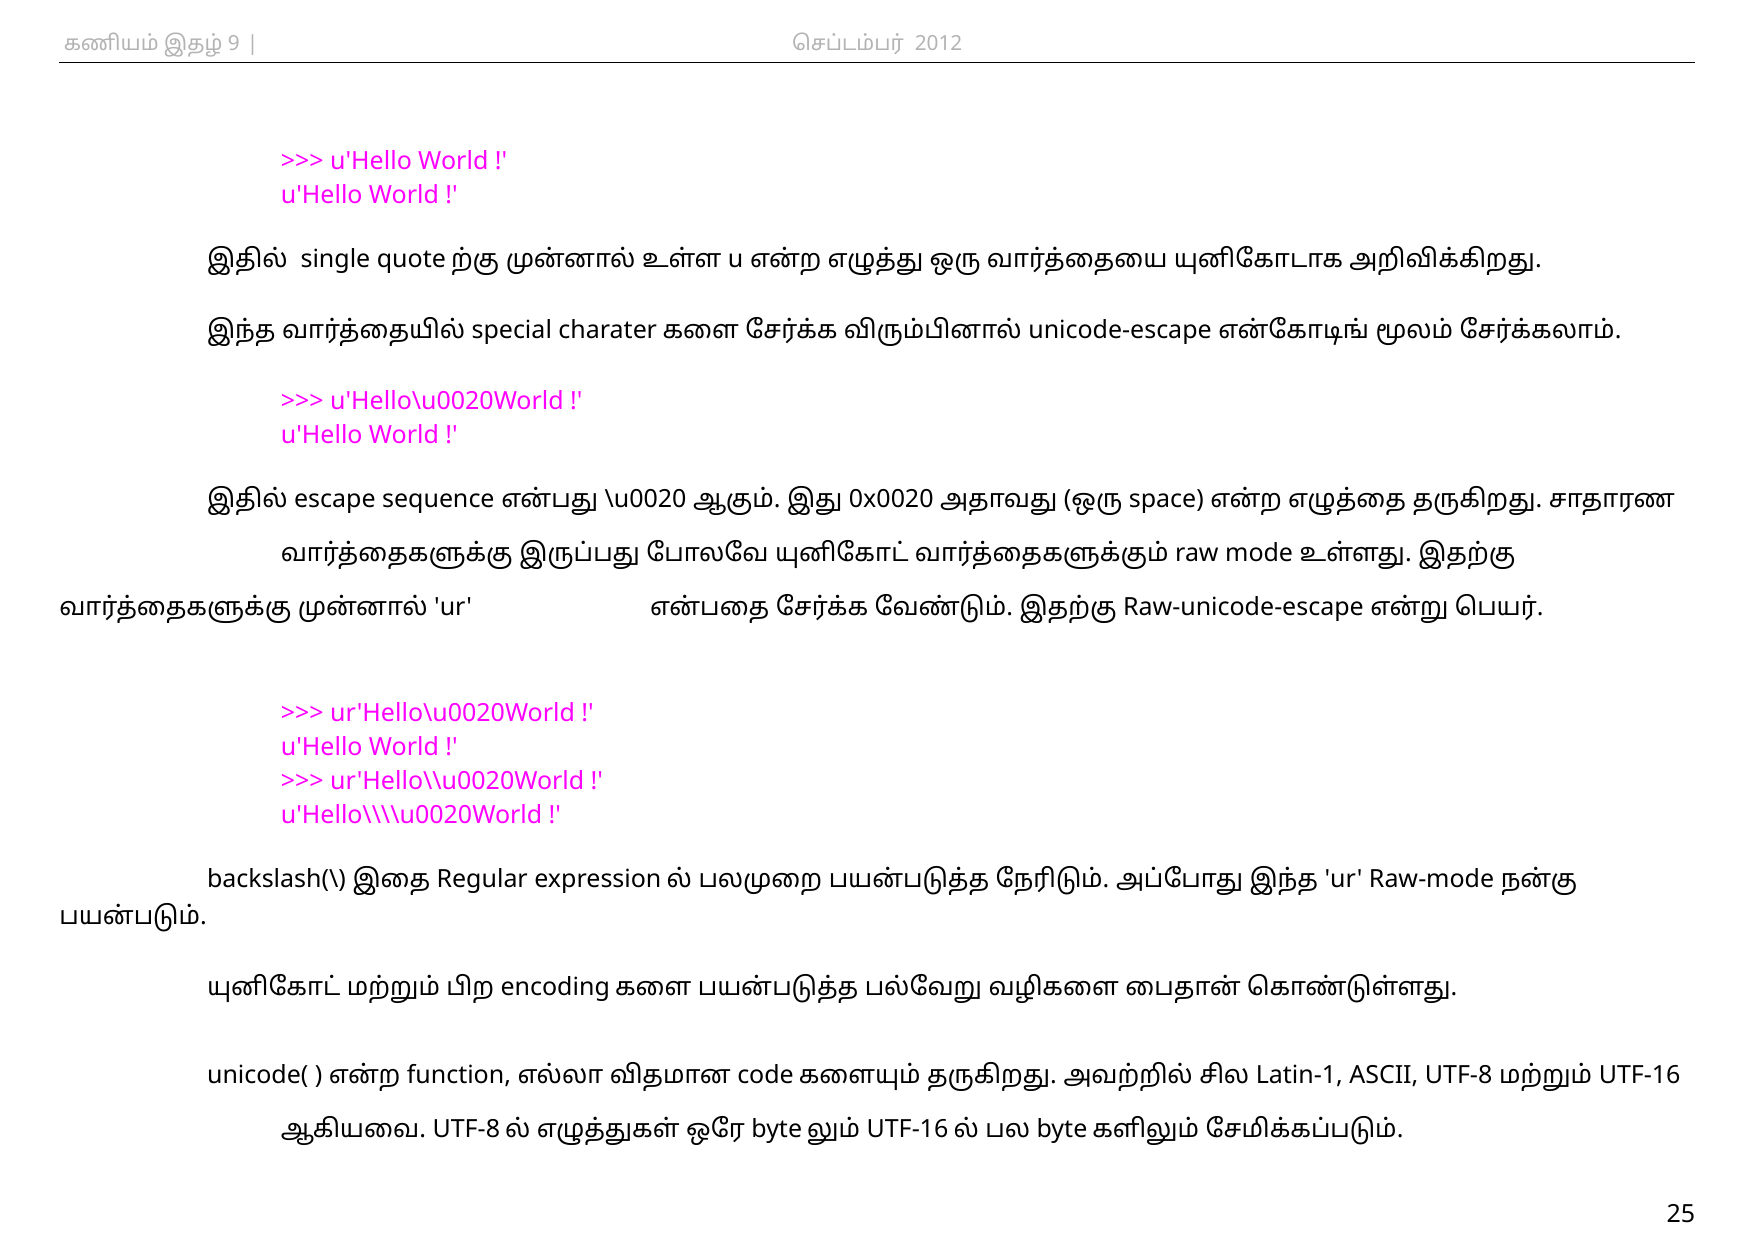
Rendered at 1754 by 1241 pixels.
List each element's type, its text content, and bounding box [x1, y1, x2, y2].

text unicode( ) என்ற function, எல்லா விதமான codeகளையும் தருகிறது. அவற்றில் சில Latin-1, ASCII, UTF-8 மற்றும் UTF-16 ஆகியவை. UTF-8ல் எழுத்துகள் ஒரே byteலும் UTF-16ல் பல byteகளிலும் சேமிக்கப்படும். [59, 1056, 1695, 1147]
text u'Hello World !' [59, 417, 1695, 451]
text >>> ur'Hello\\u0020World !' [59, 763, 1695, 797]
text இதில் single quoteற்கு முன்னால் உள்ள u என்ற எழுத்து ஒரு வார்த்தையை யுனிகோடாக அறிவிக்கிறது. [59, 241, 1695, 278]
text >>> u'Hello World !' [59, 143, 1695, 177]
text backslash(\) இதை Regular expressionல் பலமுறை பயன்படுத்த நேரிடும். அப்போது இந்த 'ur' Raw-mode நன்கு பயன்படும். [59, 860, 1695, 934]
text >>> ur'Hello\u0020World !' [59, 695, 1695, 729]
text இந்த வார்த்தையில் special charaterகளை சேர்க்க விரும்பினால் unicode-escape என்கோடிங் மூலம் சேர்க்கலாம். [59, 312, 1695, 349]
text இதில் escape sequence என்பது \u0020 ஆகும். இது 0x0020 அதாவது (ஒரு space) என்ற எழுத்தை தருகிறது. சாதாரண வார்த்தைகளுக்கு இருப்பது போலவே யுனிகோட் வார்த்தைகளுக்கும் raw mode உள்ளது. இதற்கு வார்த்தைகளுக்கு முன்னால் 'ur' என்பதை சேர்க்க வேண்டும். இதற்கு Raw-unicode-escape என்று பெயர். [59, 480, 1695, 625]
text u'Hello World !' [59, 729, 1695, 763]
text >>> u'Hello\u0020World !' [59, 383, 1695, 417]
text யுனிகோட் மற்றும் பிற encodingகளை பயன்படுத்த பல்வேறு வழிகளை பைதான் கொண்டுள்ளது. [59, 968, 1695, 1005]
text u'Hello\\\\u0020World !' [59, 797, 1695, 831]
text u'Hello World !' [59, 177, 1695, 211]
